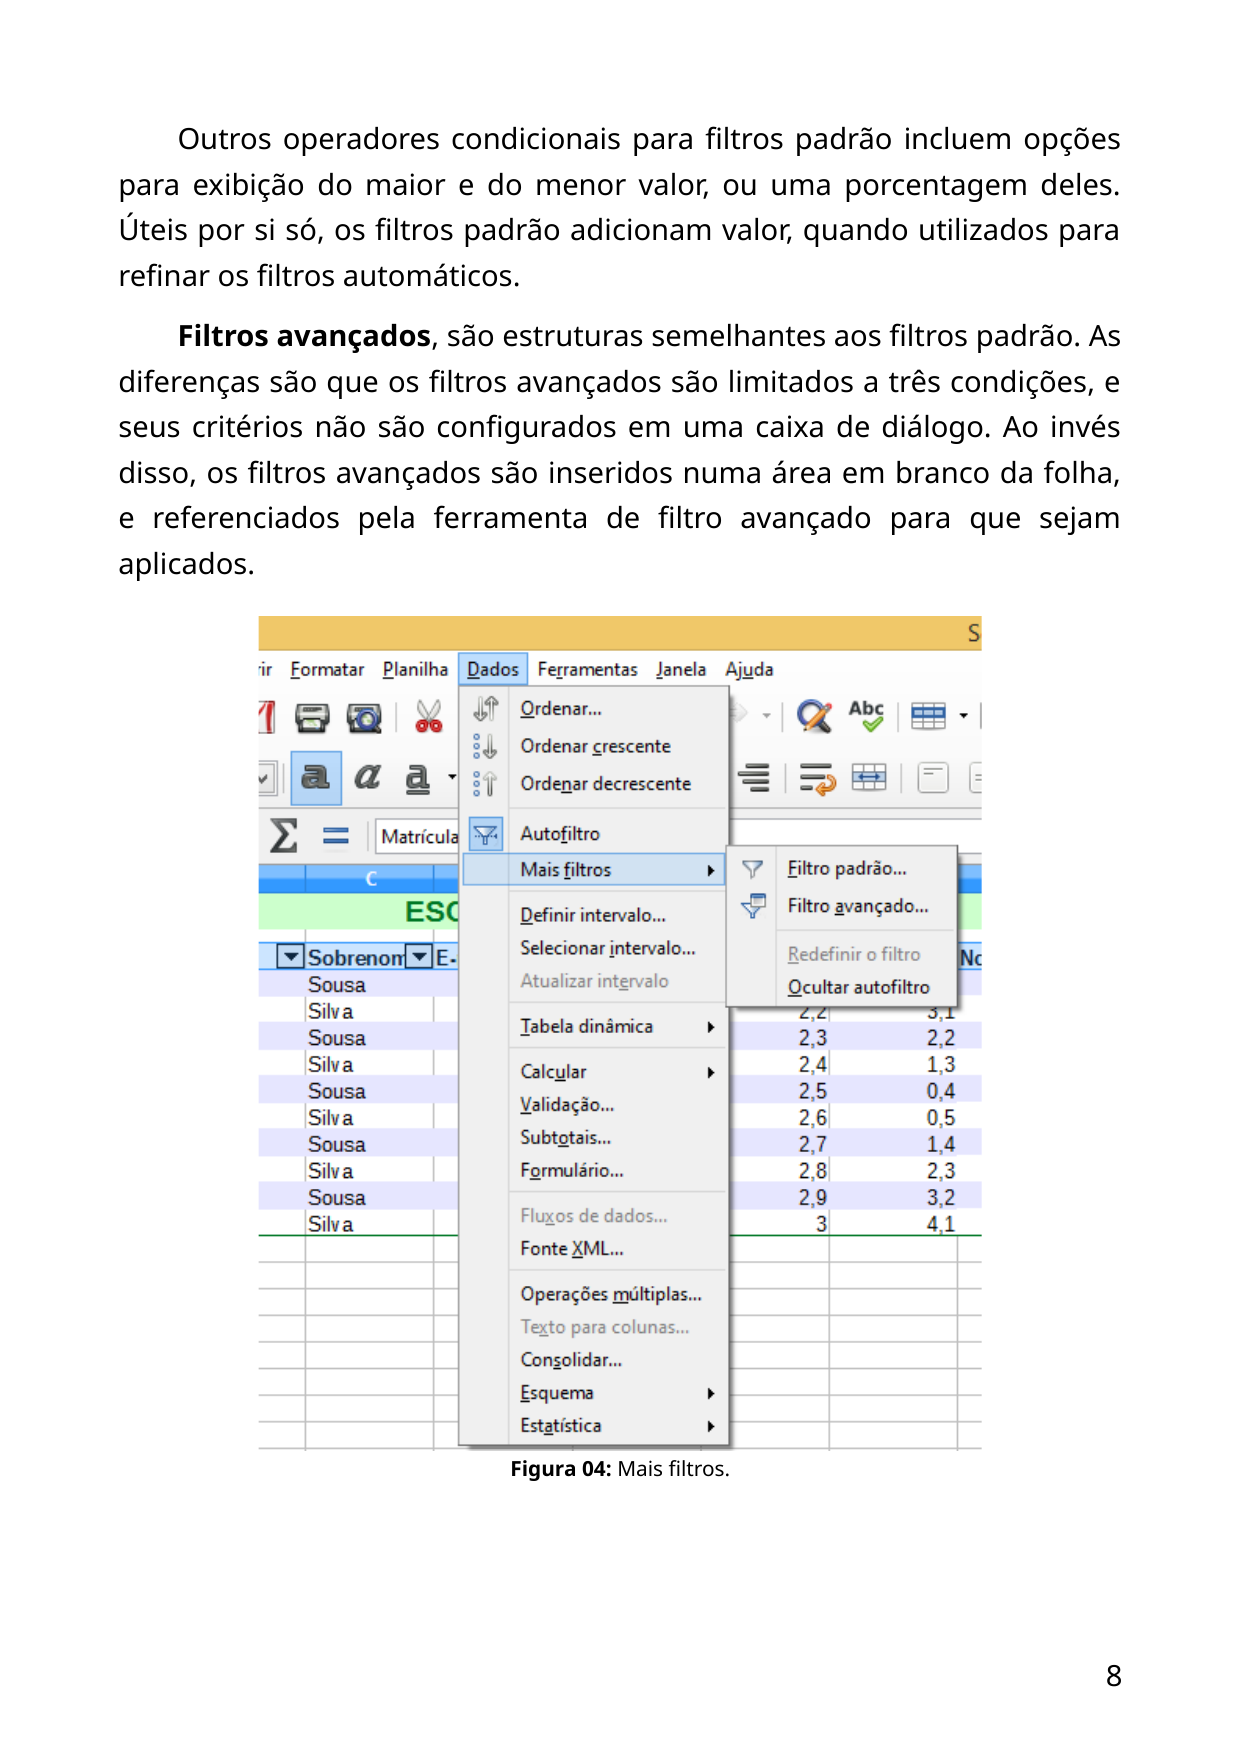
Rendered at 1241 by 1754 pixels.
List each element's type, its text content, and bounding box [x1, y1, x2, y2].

text Outros operadores condicionais para filtros padrão incluem opções para exibição do maior e do menor valor, ou uma porcentagem deles. Úteis por si só, os filtros padrão adicionam valor, quando utilizados para refinar os filtros automáticos. [118, 118, 1122, 295]
text Filtros avançados, são estruturas semelhantes aos filtros padrão. As diferenças são que os filtros avançados são limitados a três condições, e seus critérios não são configurados em uma caixa de diálogo. Ao invés disso, os filtros avançados são inseridos numa área em branco da folha, e referenciados pela ferramenta de filtro avançado para que sejam aplicados. [118, 315, 1122, 583]
text Figura 04: Mais filtros. [258, 1451, 982, 1483]
picture [258, 616, 982, 1451]
